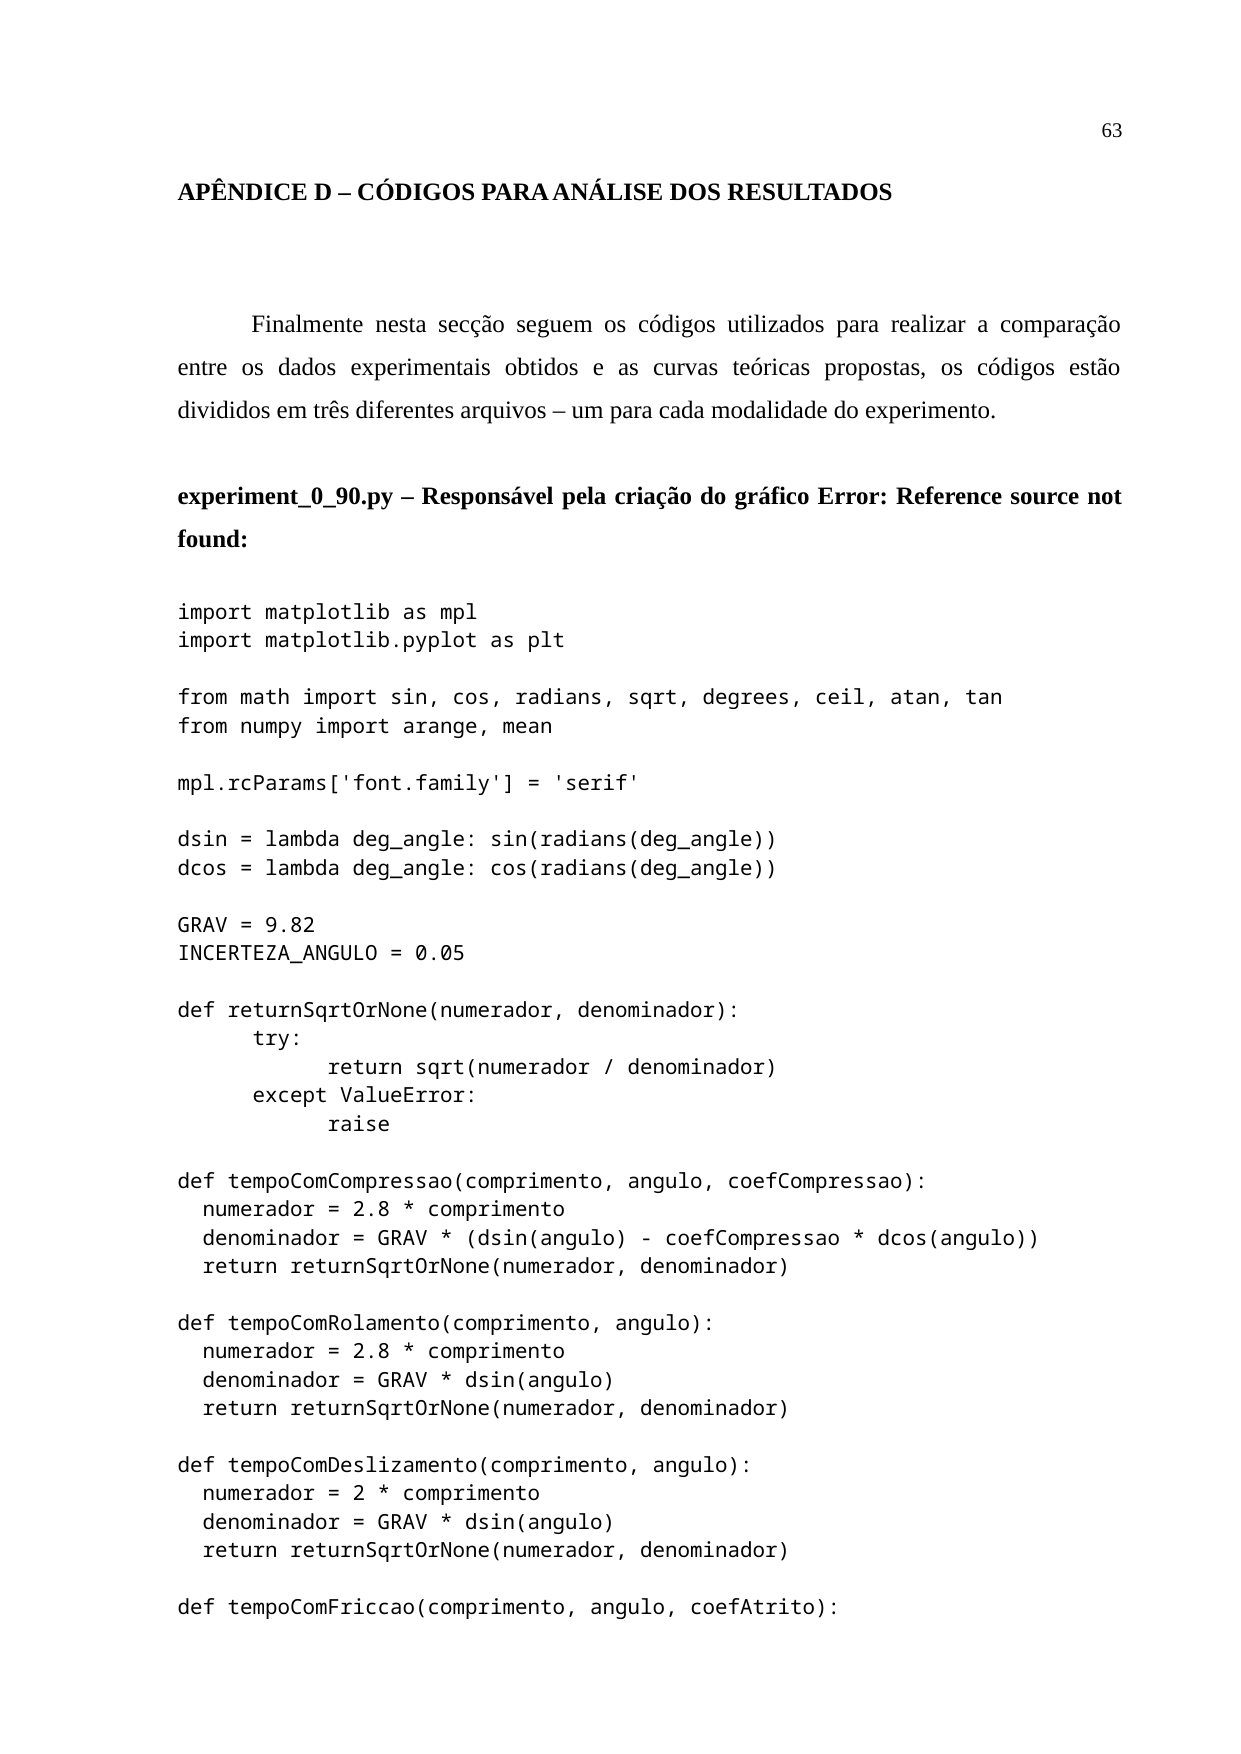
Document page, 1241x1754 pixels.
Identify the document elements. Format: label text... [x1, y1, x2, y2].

text from math import sin, cos, radians, sqrt, degrees, ceil, atan, tan [177, 682, 1122, 711]
text return returnSqrtOrNone(numerador, denominador) [177, 1393, 1122, 1422]
text return returnSqrtOrNone(numerador, denominador) [177, 1251, 1122, 1279]
text def tempoComDeslizamento(comprimento, angulo): [177, 1450, 1122, 1478]
text def tempoComRolamento(comprimento, angulo): [177, 1308, 1122, 1336]
text dcos = lambda deg_angle: cos(radians(deg_angle)) [177, 853, 1122, 881]
text from numpy import arange, mean [177, 711, 1122, 739]
text return returnSqrtOrNone(numerador, denominador) [177, 1535, 1122, 1564]
text Finalmente nesta secção seguem os códigos utilizados para realizar a comparação entre os dados experimentais obtidos e as curvas teóricas propostas, os códigos estão divididos em três diferentes arquivos – um para cada modalidade do experimento. [177, 309, 1122, 424]
subtitle Apêndice D – códigos para análise dos resultados [177, 177, 1122, 206]
text def tempoComFriccao(comprimento, angulo, coefAtrito): [177, 1592, 1122, 1621]
text def tempoComCompressao(comprimento, angulo, coefCompressao): [177, 1166, 1122, 1194]
text dsin = lambda deg_angle: sin(radians(deg_angle)) [177, 824, 1122, 853]
text raise [177, 1109, 1122, 1137]
text denominador = GRAV * dsin(angulo) [177, 1507, 1122, 1535]
text denominador = GRAV * (dsin(angulo) - coefCompressao * dcos(angulo)) [177, 1223, 1122, 1251]
text experiment_0_90.py – Responsável pela criação do gráfico Error: Reference source not found: [177, 481, 1122, 553]
text numerador = 2.8 * comprimento [177, 1336, 1122, 1365]
text numerador = 2.8 * comprimento [177, 1194, 1122, 1223]
text def returnSqrtOrNone(numerador, denominador): [177, 995, 1122, 1023]
text mpl.rcParams['font.family'] = 'serif' [177, 768, 1122, 796]
text try: [177, 1023, 1122, 1052]
text except ValueError: [177, 1080, 1122, 1109]
text numerador = 2 * comprimento [177, 1478, 1122, 1507]
text import matplotlib as mpl [177, 597, 1122, 625]
text INCERTEZA_ANGULO = 0.05 [177, 938, 1122, 967]
text GRAV = 9.82 [177, 910, 1122, 938]
text import matplotlib.pyplot as plt [177, 625, 1122, 654]
text return sqrt(numerador / denominador) [177, 1052, 1122, 1080]
text denominador = GRAV * dsin(angulo) [177, 1365, 1122, 1393]
